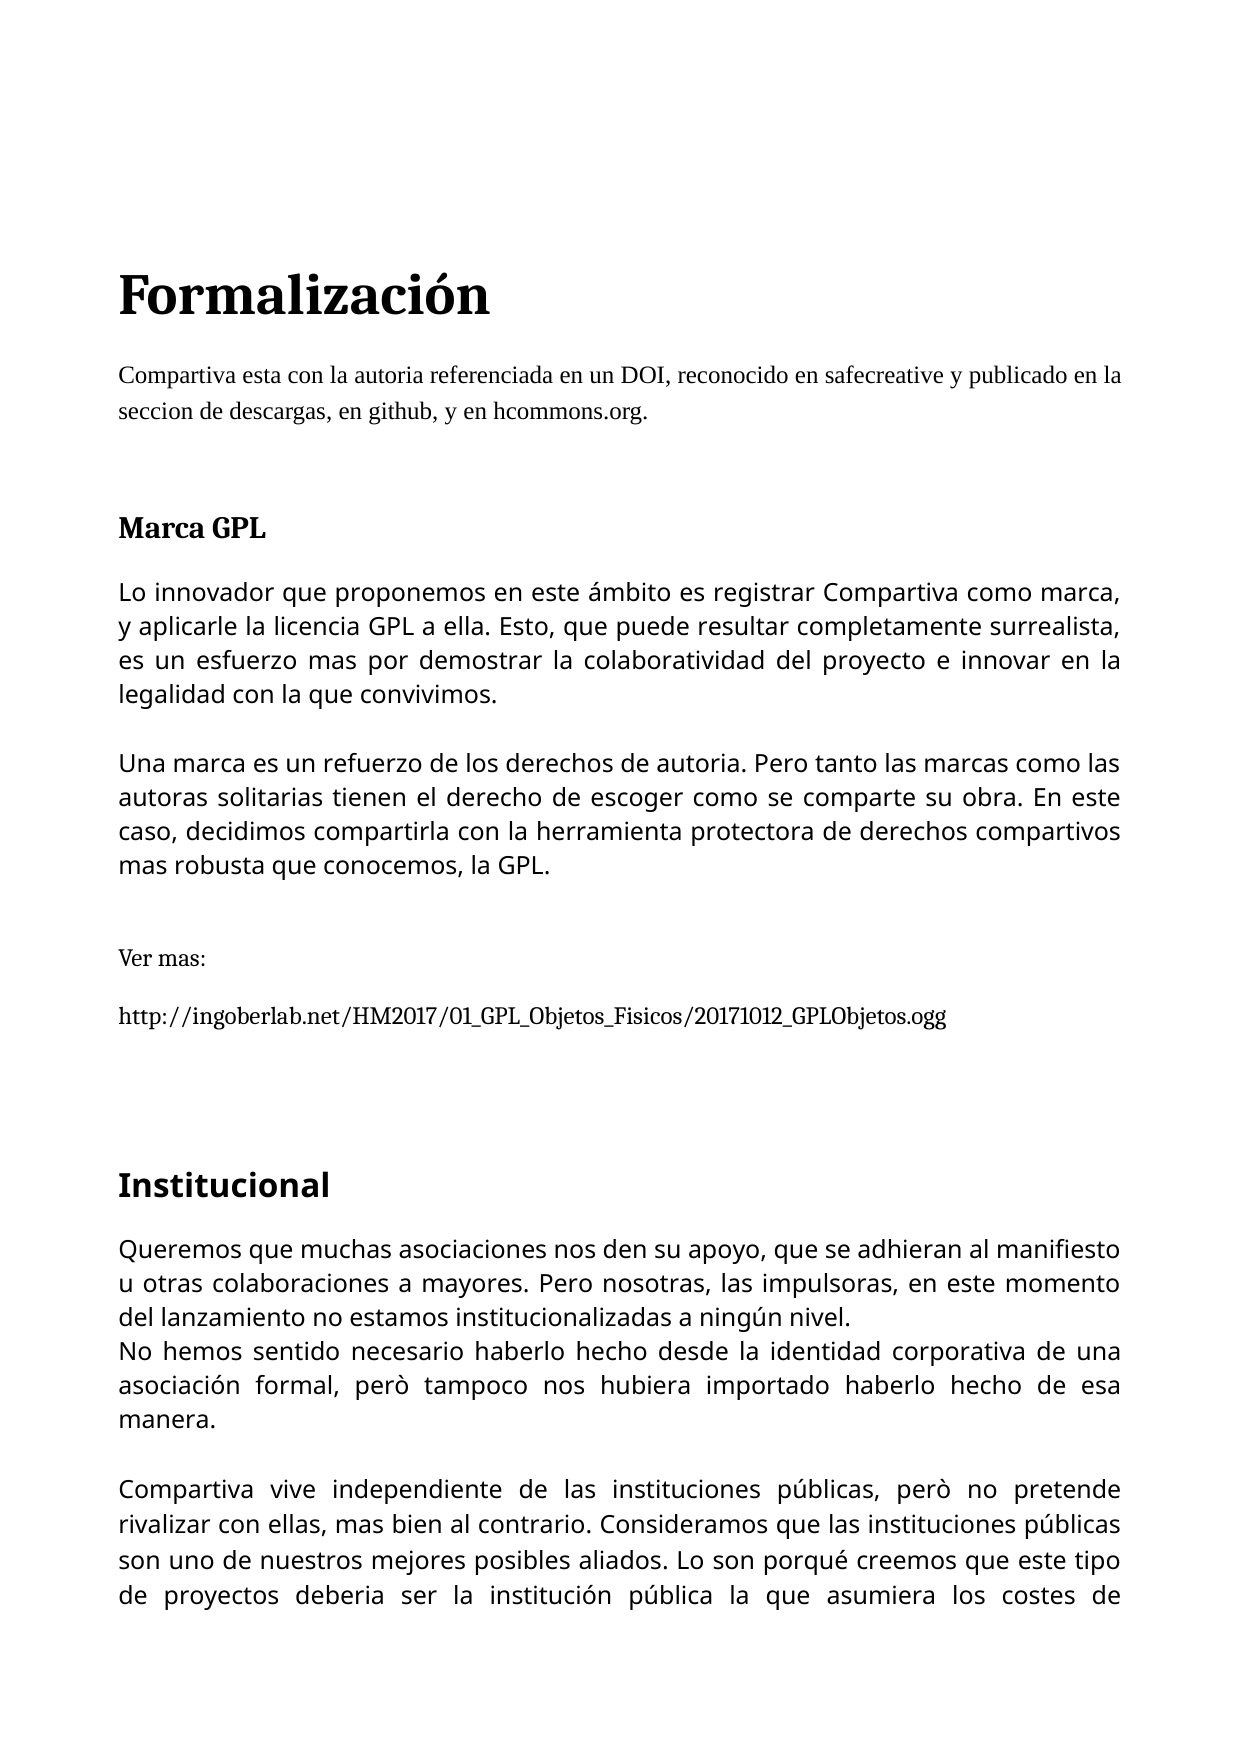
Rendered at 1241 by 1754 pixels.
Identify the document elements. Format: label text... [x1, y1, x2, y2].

text Marca GPL [118, 510, 1122, 546]
text Lo innovador que proponemos en este ámbito es registrar Compartiva como marca, y aplicarle la licencia GPL a ella. Esto, que puede resultar completamente surrealista, es un esfuerzo mas por demostrar la colaboratividad del proyecto e innovar en la legalidad con la que convivimos. [118, 575, 1122, 711]
text Compartiva vive independiente de las instituciones públicas, però no pretende rivalizar con ellas, mas bien al contrario. Consideramos que las instituciones públicas son uno de nuestros mejores posibles aliados. Lo son porqué creemos que este tipo de proyectos deberia ser la institución pública la que asumiera los costes de [118, 1470, 1122, 1612]
text Compartiva esta con la autoria referenciada en un DOI, reconocido en safecreative y publicado en la seccion de descargas, en github, y en hcommons.org. [118, 354, 1122, 425]
text Una marca es un refuerzo de los derechos de autoria. Pero tanto las marcas como las autoras solitarias tienen el derecho de escoger como se comparte su obra. En este caso, decidimos compartirla con la herramienta protectora de derechos compartivos mas robusta que conocemos, la GPL. [118, 745, 1122, 881]
text Formalización [118, 262, 1122, 329]
text http://ingoberlab.net/HM2017/01_GPL_Objetos_Fisicos/20171012_GPLObjetos.ogg [118, 1002, 1122, 1031]
text No hemos sentido necesario haberlo hecho desde la identidad corporativa de una asociación formal, però tampoco nos hubiera importado haberlo hecho de esa manera. [118, 1334, 1122, 1436]
text Institucional [118, 1161, 1122, 1207]
text Ver mas: [118, 944, 1122, 973]
text Queremos que muchas asociaciones nos den su apoyo, que se adhieran al manifiesto u otras colaboraciones a mayores. Pero nosotras, las impulsoras, en este momento del lanzamiento no estamos institucionalizadas a ningún nivel. [118, 1232, 1122, 1334]
